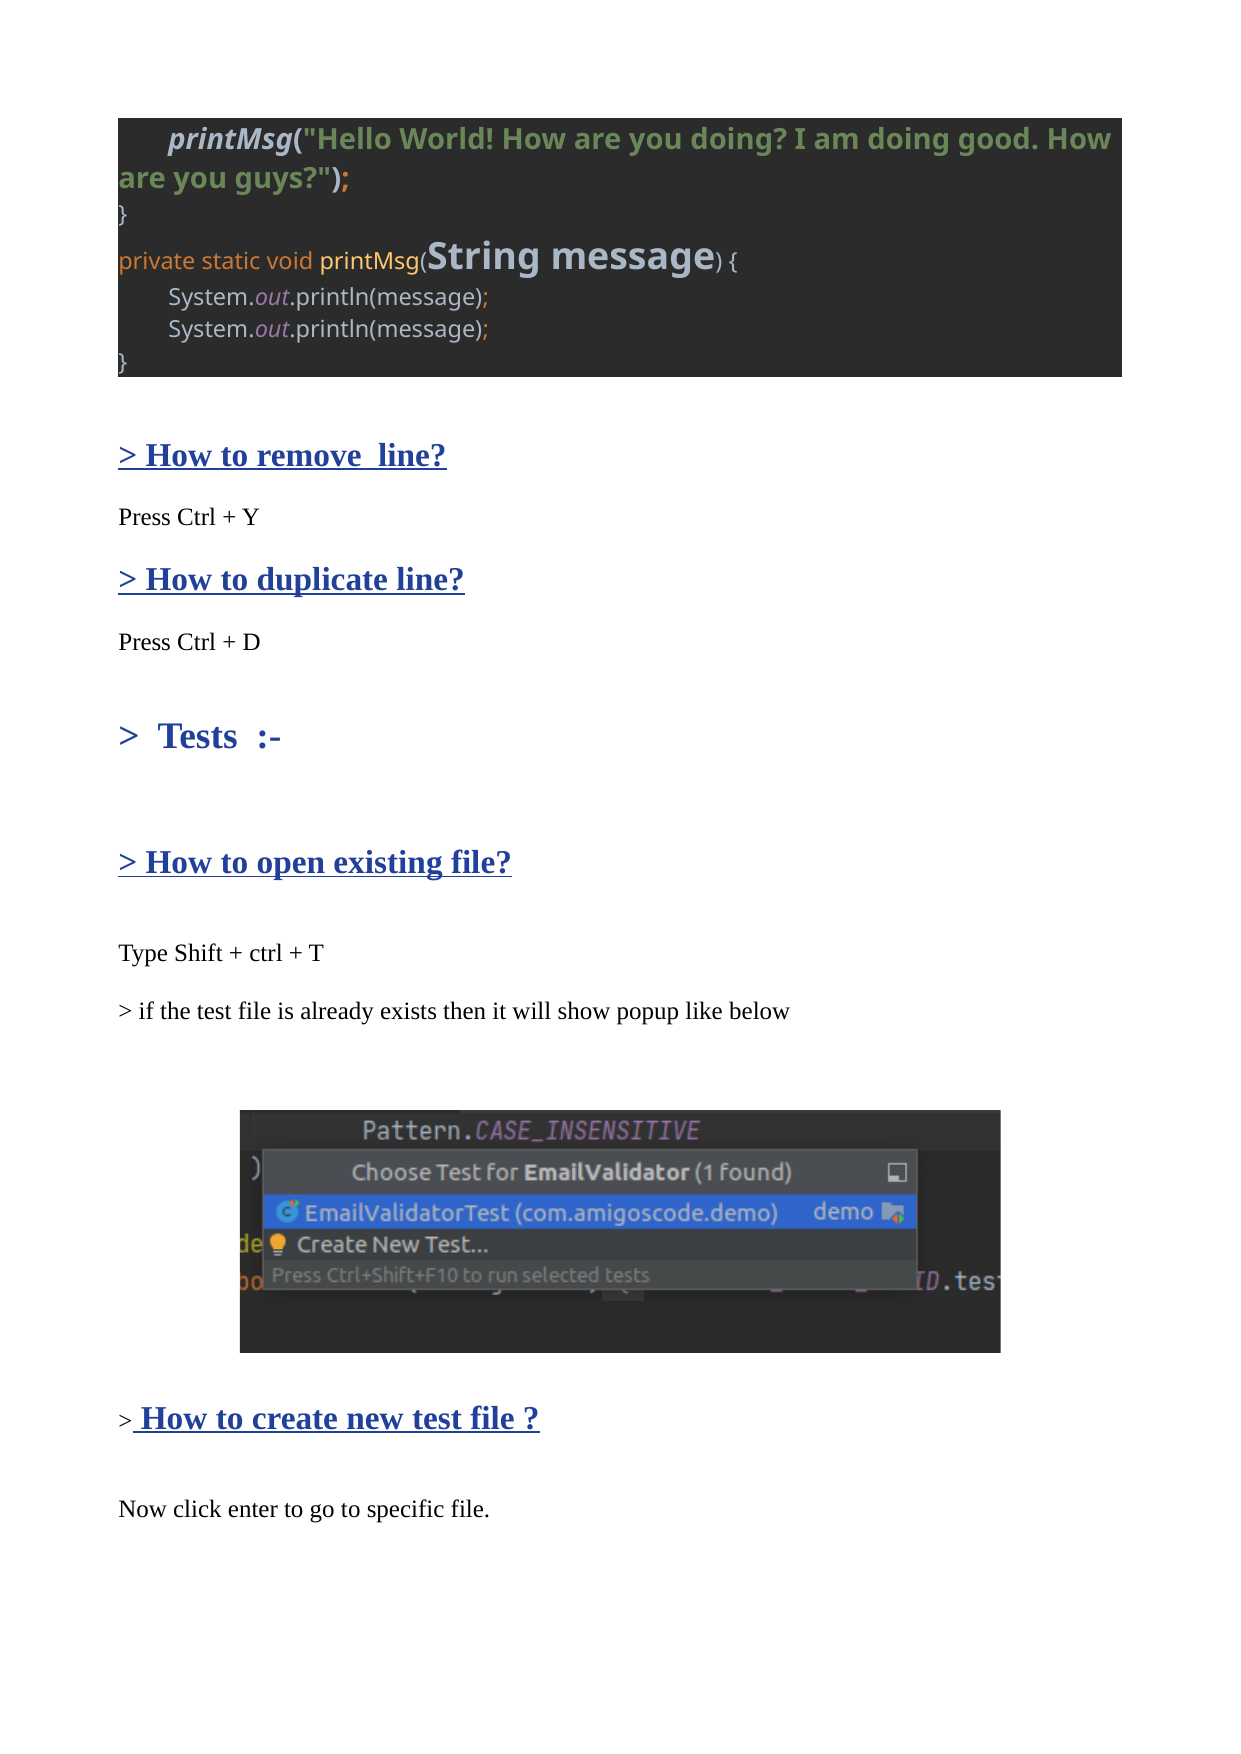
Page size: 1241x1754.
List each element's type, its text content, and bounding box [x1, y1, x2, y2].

text } [118, 197, 1122, 229]
text > Tests :- [118, 713, 1122, 756]
text > How to open existing file? [118, 842, 1122, 881]
text Type Shift + ctrl + T [118, 938, 1122, 967]
text > How to remove line? [118, 435, 1122, 473]
text System.out.println(message); [118, 313, 1122, 345]
text System.out.println(message); [118, 281, 1122, 313]
text Press Ctrl + Y [118, 502, 1122, 531]
text Now click enter to go to specific file. [118, 1494, 1122, 1523]
text private static void printMsg(String message) { [118, 229, 1122, 281]
text printMsg("Hello World! How are you doing? I am doing good. How are you guys?"); [118, 118, 1122, 197]
text > if the test file is already exists then it will show popup like below [118, 996, 1122, 1024]
text } [118, 345, 1122, 377]
text > How to duplicate line? [118, 560, 1122, 598]
text > How to create new test file ? [118, 1398, 1122, 1437]
picture [239, 1110, 1001, 1353]
text Press Ctrl + D [118, 627, 1122, 656]
